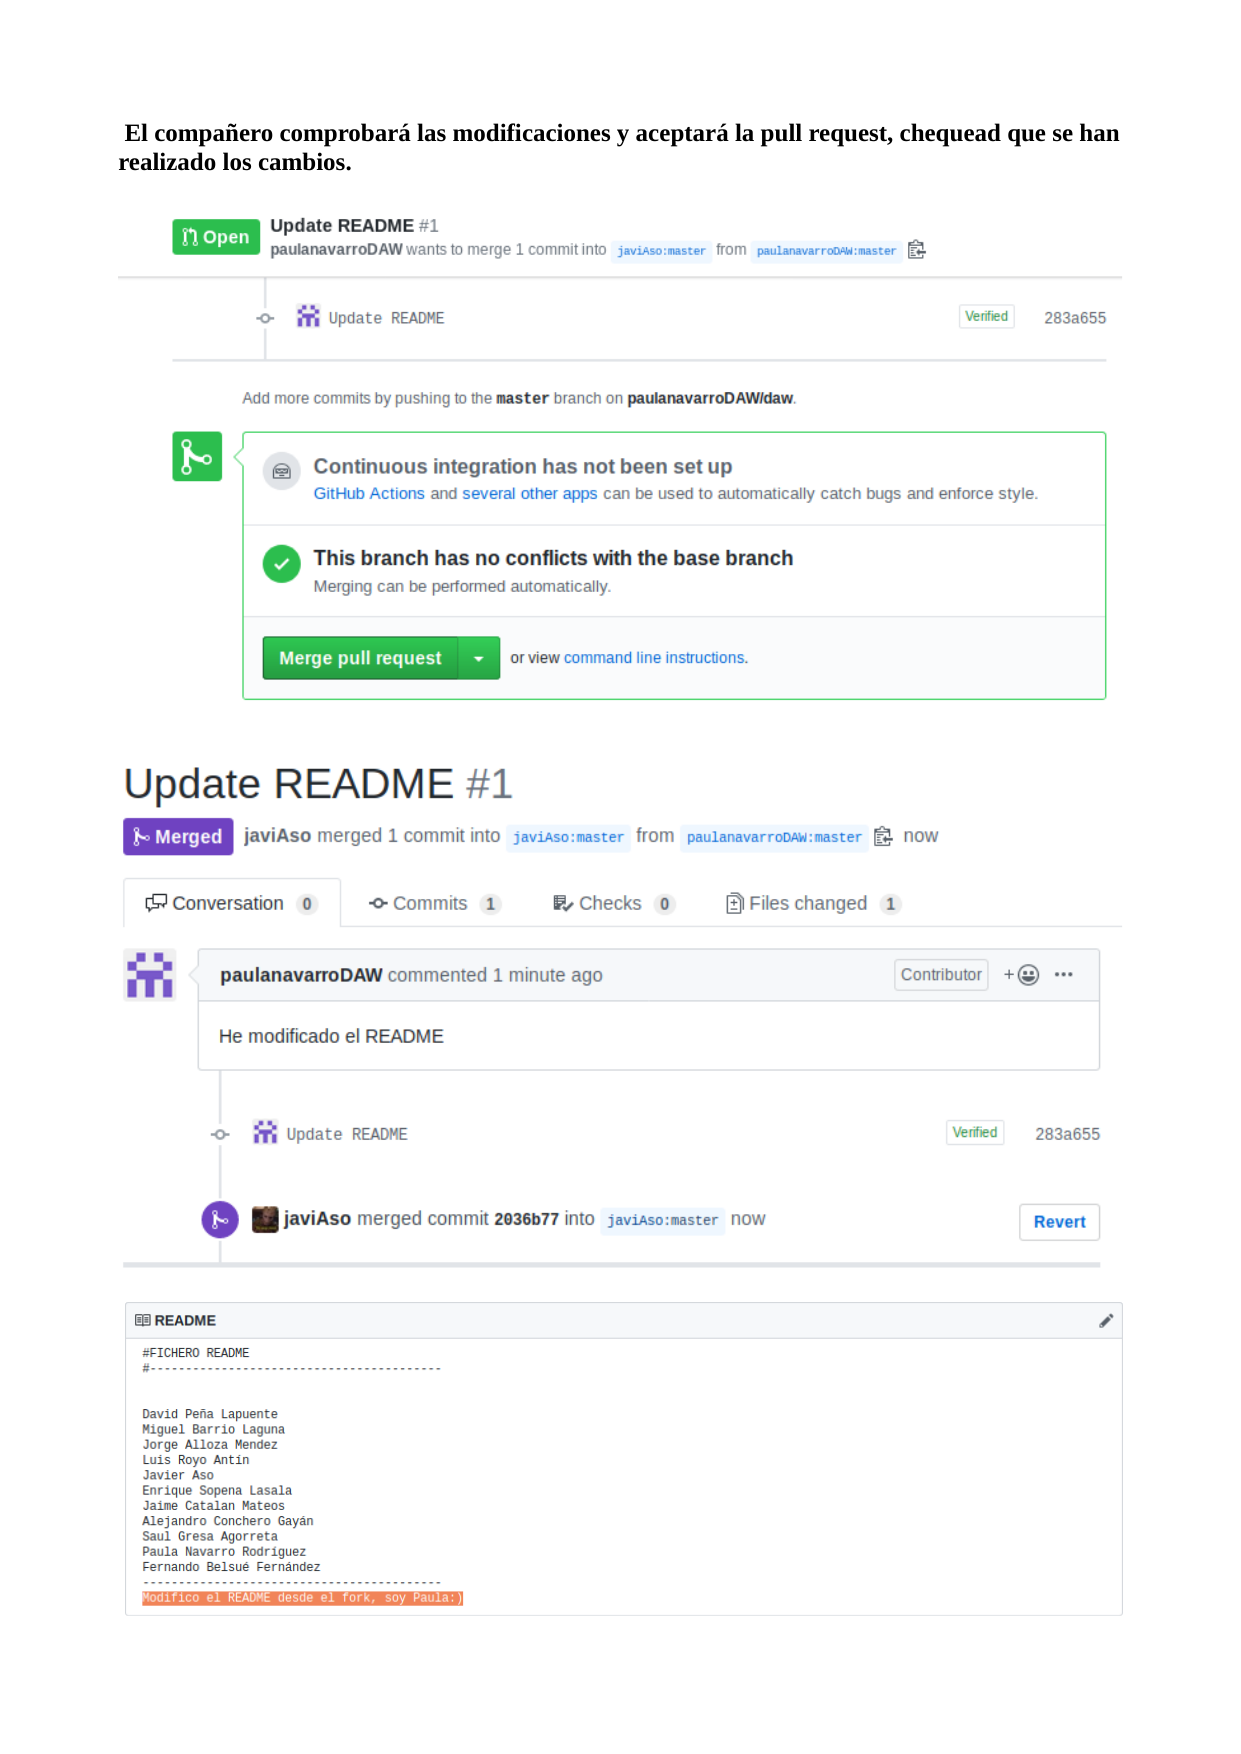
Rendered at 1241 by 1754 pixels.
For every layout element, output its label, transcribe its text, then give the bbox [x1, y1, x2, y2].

picture [118, 204, 1123, 709]
text El compañero comprobará las modificaciones y aceptará la pull request, chequead que se han realizado los cambios. [118, 118, 1122, 176]
picture [122, 1298, 1127, 1621]
picture [118, 765, 1123, 1273]
